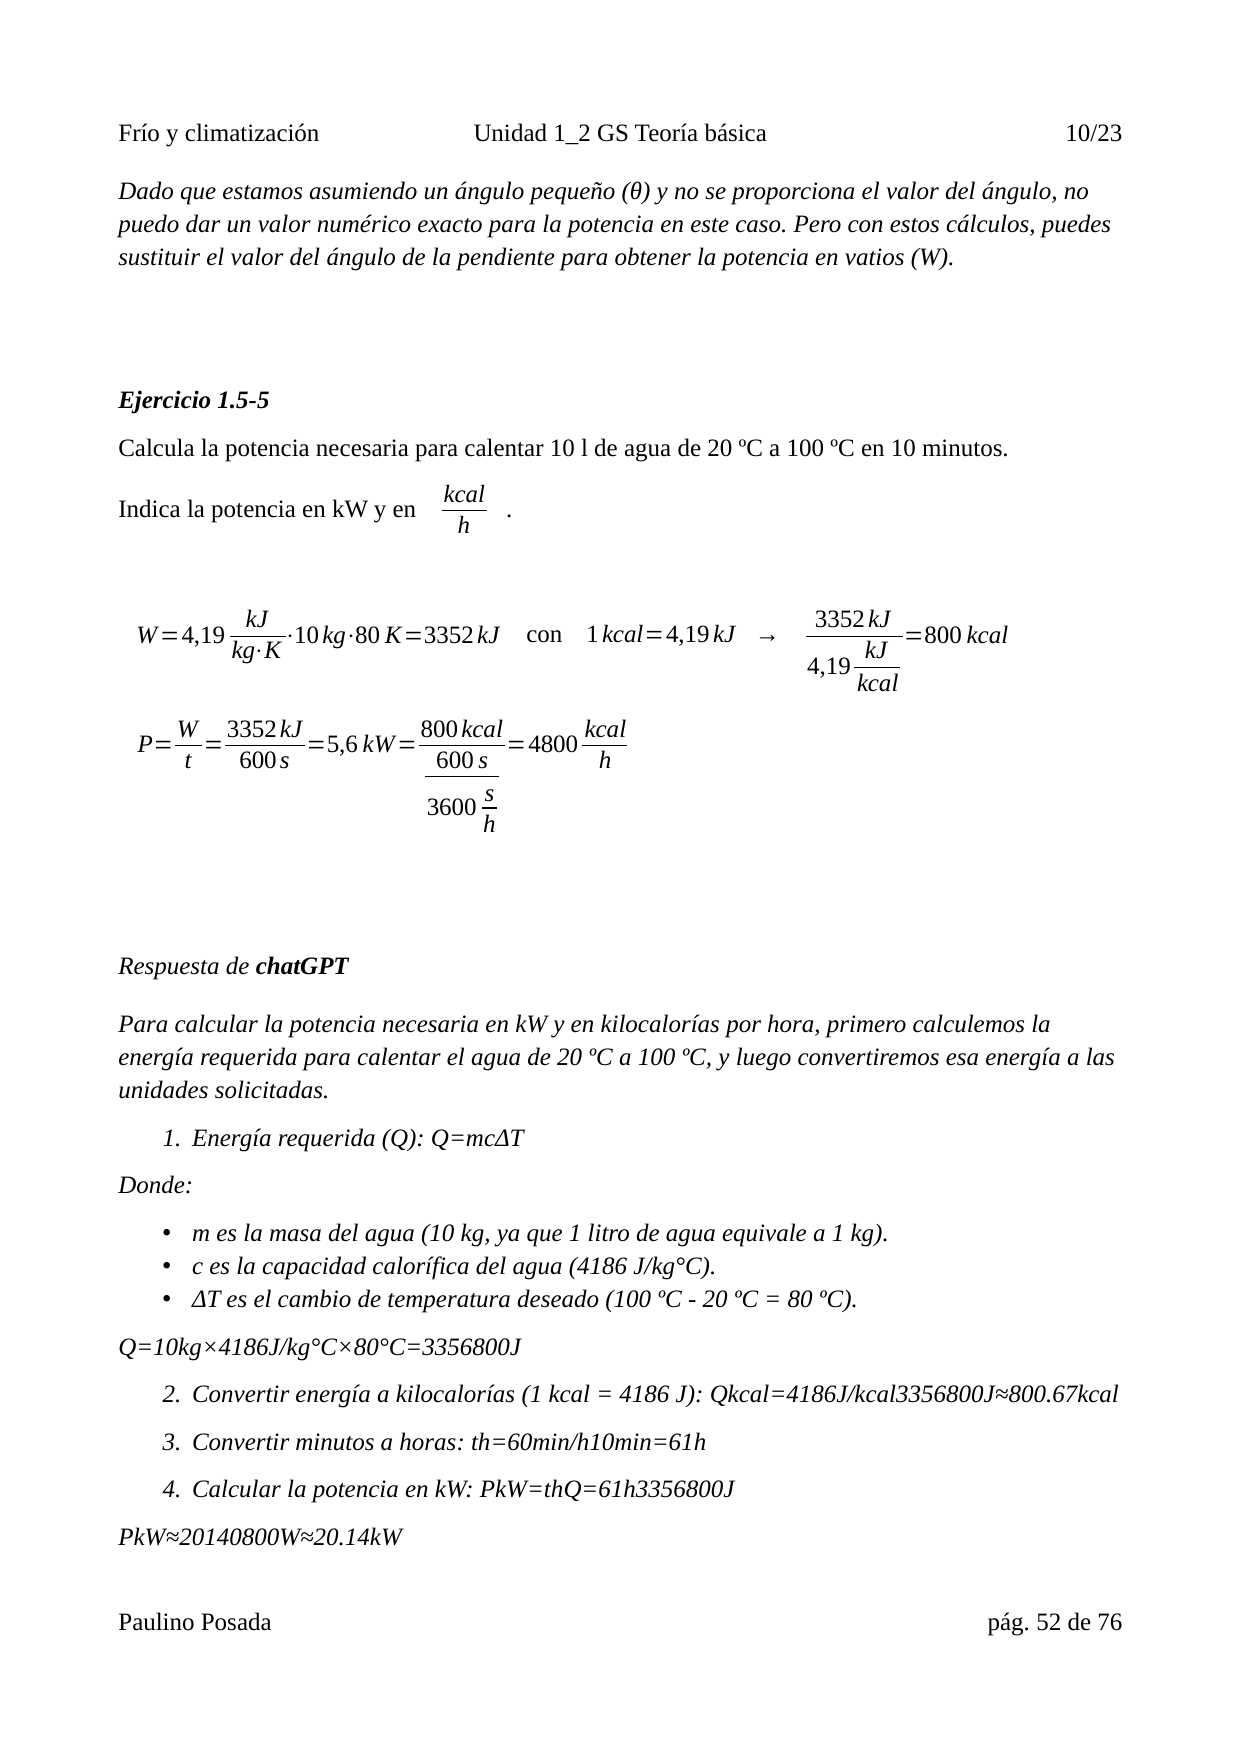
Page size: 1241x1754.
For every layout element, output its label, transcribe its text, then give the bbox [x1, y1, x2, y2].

text Calcula la potencia necesaria para calentar 10 l de agua de 20 ºC a 100 ºC en 10 minutos. [118, 433, 1122, 462]
list c es la capacidad calorífica del agua (4186 J/kg°C). [162, 1251, 1122, 1280]
text con → [118, 606, 1122, 696]
list ΔT es el cambio de temperatura deseado (100 ºC - 20 ºC = 80 ºC). [162, 1284, 1122, 1313]
list m es la masa del agua (10 kg, ya que 1 litro de agua equivale a 1 kg). [162, 1218, 1122, 1247]
text Ejercicio 1.5-5 [118, 385, 1122, 414]
text Respuesta de chatGPT [118, 951, 1122, 980]
list Convertir minutos a horas: th​=60min/h10min​=61​h [162, 1427, 1122, 1456]
list Calcular la potencia en kW: PkW​=th​Q​=61​h3356800J​ [162, 1474, 1122, 1503]
text Para calcular la potencia necesaria en kW y en kilocalorías por hora, primero calculemos la energía requerida para calentar el agua de 20 ºC a 100 ºC, y luego convertiremos esa energía a las unidades solicitadas. [118, 1009, 1122, 1104]
text Dado que estamos asumiendo un ángulo pequeño (θ) y no se proporciona el valor del ángulo, no puedo dar un valor numérico exacto para la potencia en este caso. Pero con estos cálculos, puedes sustituir el valor del ángulo de la pendiente para obtener la potencia en vatios (W). [118, 176, 1122, 271]
text Indica la potencia en kW y en . [118, 480, 1122, 539]
text Q=10kg×4186J/kg°C×80°C=3356800J [118, 1332, 1122, 1360]
text Donde: [118, 1170, 1122, 1199]
text PkW​≈20140800W≈20.14kW [118, 1522, 1122, 1551]
list Energía requerida (Q): Q=mcΔT [162, 1123, 1122, 1151]
list Convertir energía a kilocalorías (1 kcal = 4186 J): Qkcal​=4186J/kcal3356800J​≈800.67kcal [162, 1379, 1122, 1408]
